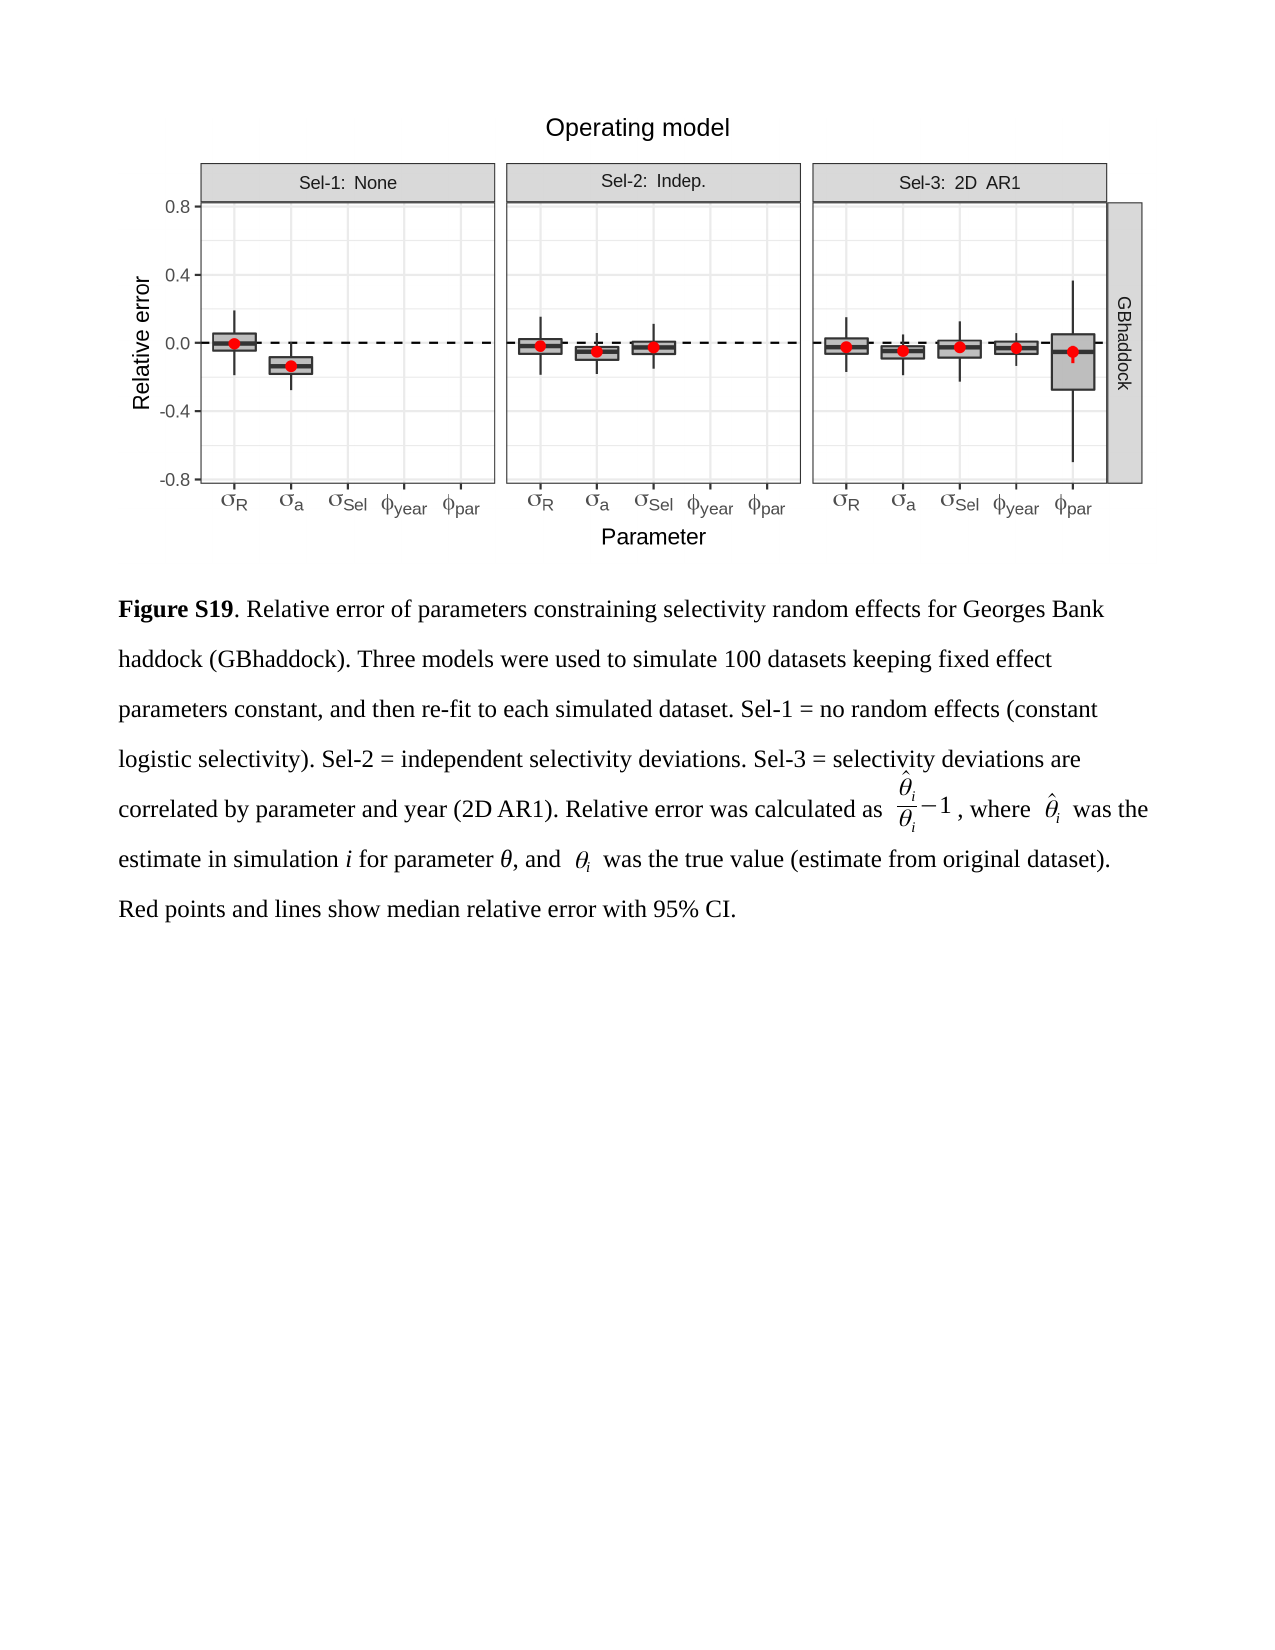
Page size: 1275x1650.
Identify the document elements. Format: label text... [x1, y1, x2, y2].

picture [118, 118, 1157, 564]
text Figure S19. Relative error of parameters constraining selectivity random effects for Georges Bank haddock (GBhaddock). Three models were used to simulate 100 datasets keeping fixed effect parameters constant, and then re-fit to each simulated dataset. Sel-1 = no random effects (constant logistic selectivity). Sel-2 = independent selectivity deviations. Sel-3 = selectivity deviations are correlated by parameter and year (2D AR1). Relative error was calculated as , where was the estimate in simulation i for parameter θ, and was the true value (estimate from original dataset). Red points and lines show median relative error with 95% CI. [118, 578, 1157, 928]
